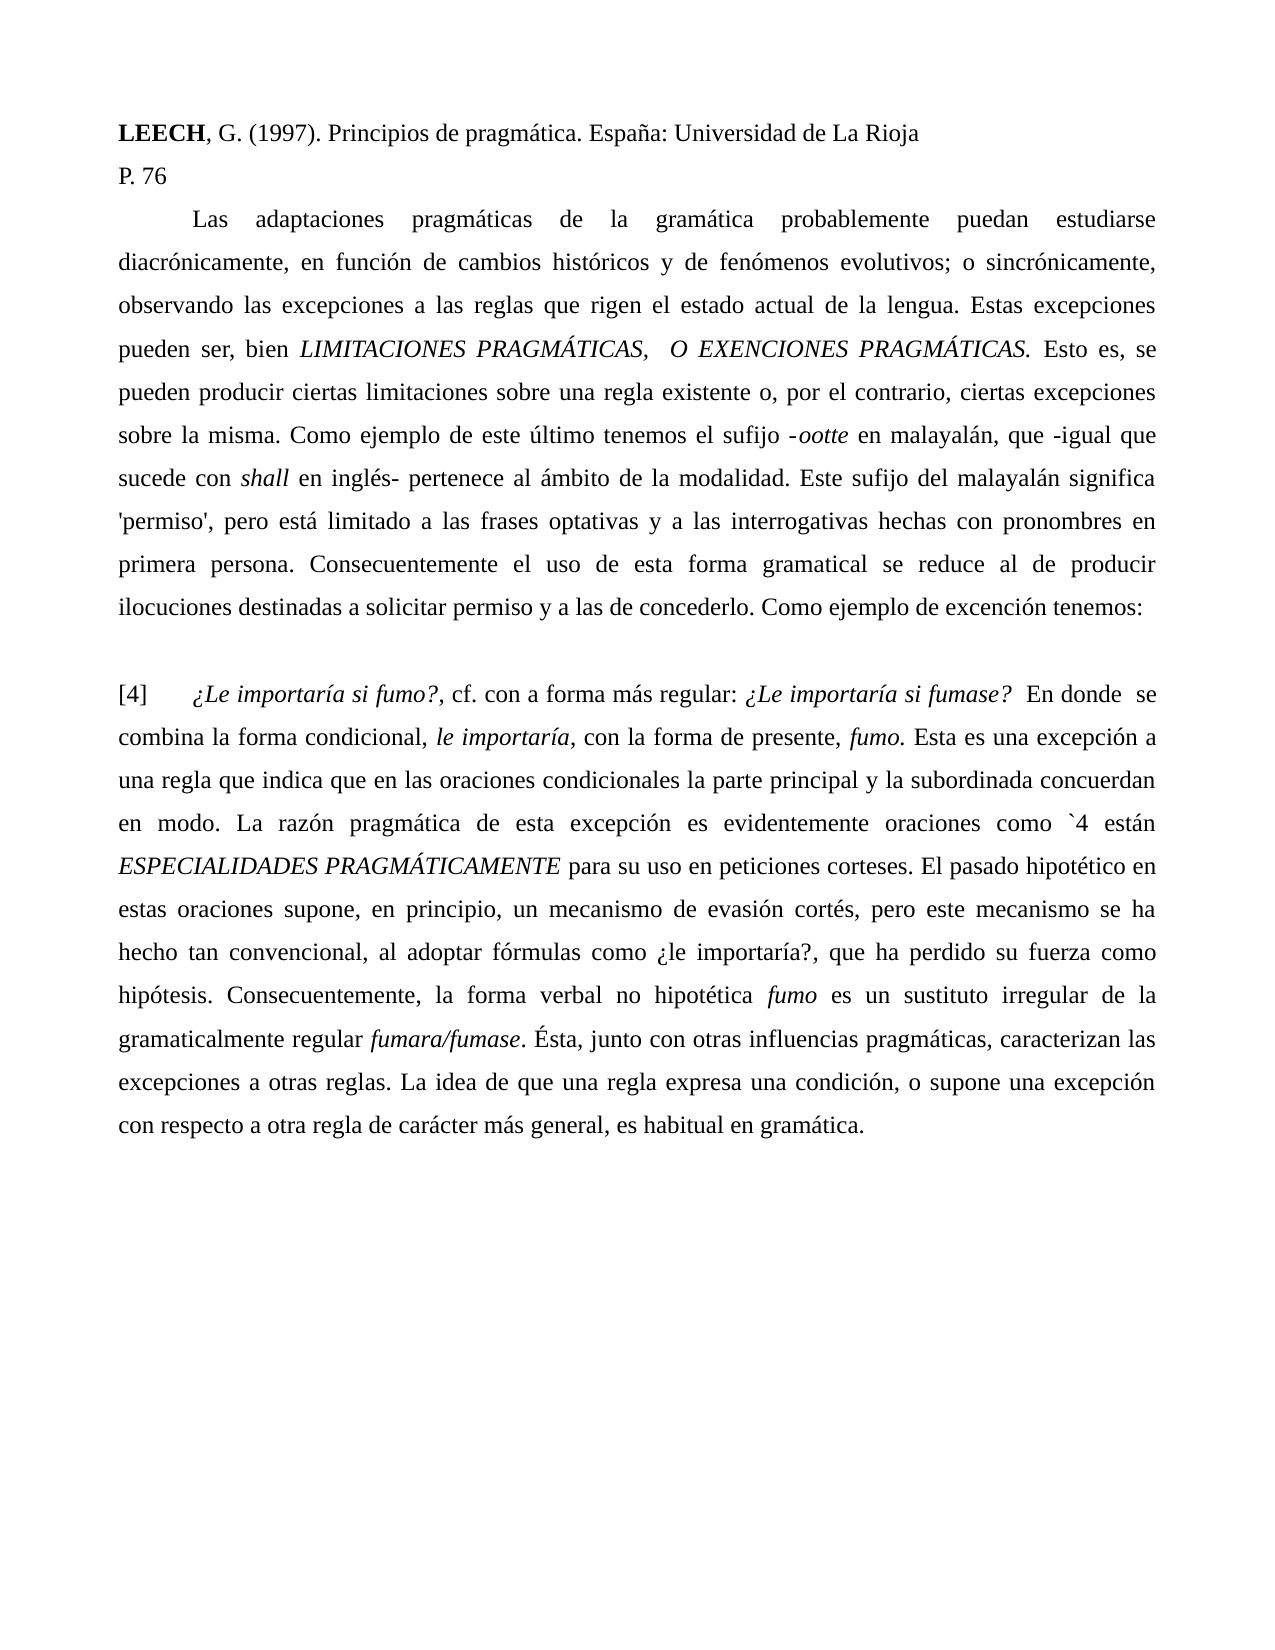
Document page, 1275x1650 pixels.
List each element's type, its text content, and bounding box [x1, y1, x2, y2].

text P. 76 [118, 161, 1157, 190]
text Las adaptaciones pragmáticas de la gramática probablemente puedan estudiarse diacrónicamente, en función de cambios históricos y de fenómenos evolutivos; o sincrónicamente, observando las excepciones a las reglas que rigen el estado actual de la lengua. Estas excepciones pueden ser, bien LIMITACIONES PRAGMÁTICAS, O EXENCIONES PRAGMÁTICAS. Esto es, se pueden producir ciertas limitaciones sobre una regla existente o, por el contrario, ciertas excepciones sobre la misma. Como ejemplo de este último tenemos el sufijo -ootte en malayalán, que -igual que sucede con shall en inglés- pertenece al ámbito de la modalidad. Este sufijo del malayalán significa 'permiso', pero está limitado a las frases optativas y a las interrogativas hechas con pronombres en primera persona. Consecuentemente el uso de esta forma gramatical se reduce al de producir ilocuciones destinadas a solicitar permiso y a las de concederlo. Como ejemplo de excención tenemos: [118, 204, 1157, 621]
text [4] ¿Le importaría si fumo?, cf. con a forma más regular: ¿Le importaría si fumase? En donde se combina la forma condicional, le importaría, con la forma de presente, fumo. Esta es una excepción a una regla que indica que en las oraciones condicionales la parte principal y la subordinada concuerdan en modo. La razón pragmática de esta excepción es evidentemente oraciones como `4 están ESPECIALIDADES PRAGMÁTICAMENTE para su uso en peticiones corteses. El pasado hipotético en estas oraciones supone, en principio, un mecanismo de evasión cortés, pero este mecanismo se ha hecho tan convencional, al adoptar fórmulas como ¿le importaría?, que ha perdido su fuerza como hipótesis. Consecuentemente, la forma verbal no hipotética fumo es un sustituto irregular de la gramaticalmente regular fumara/fumase. Ésta, junto con otras influencias pragmáticas, caracterizan las excepciones a otras reglas. La idea de que una regla expresa una condición, o supone una excepción con respecto a otra regla de carácter más general, es habitual en gramática. [118, 679, 1157, 1139]
text LEECH, G. (1997). Principios de pragmática. España: Universidad de La Rioja [118, 118, 1157, 147]
